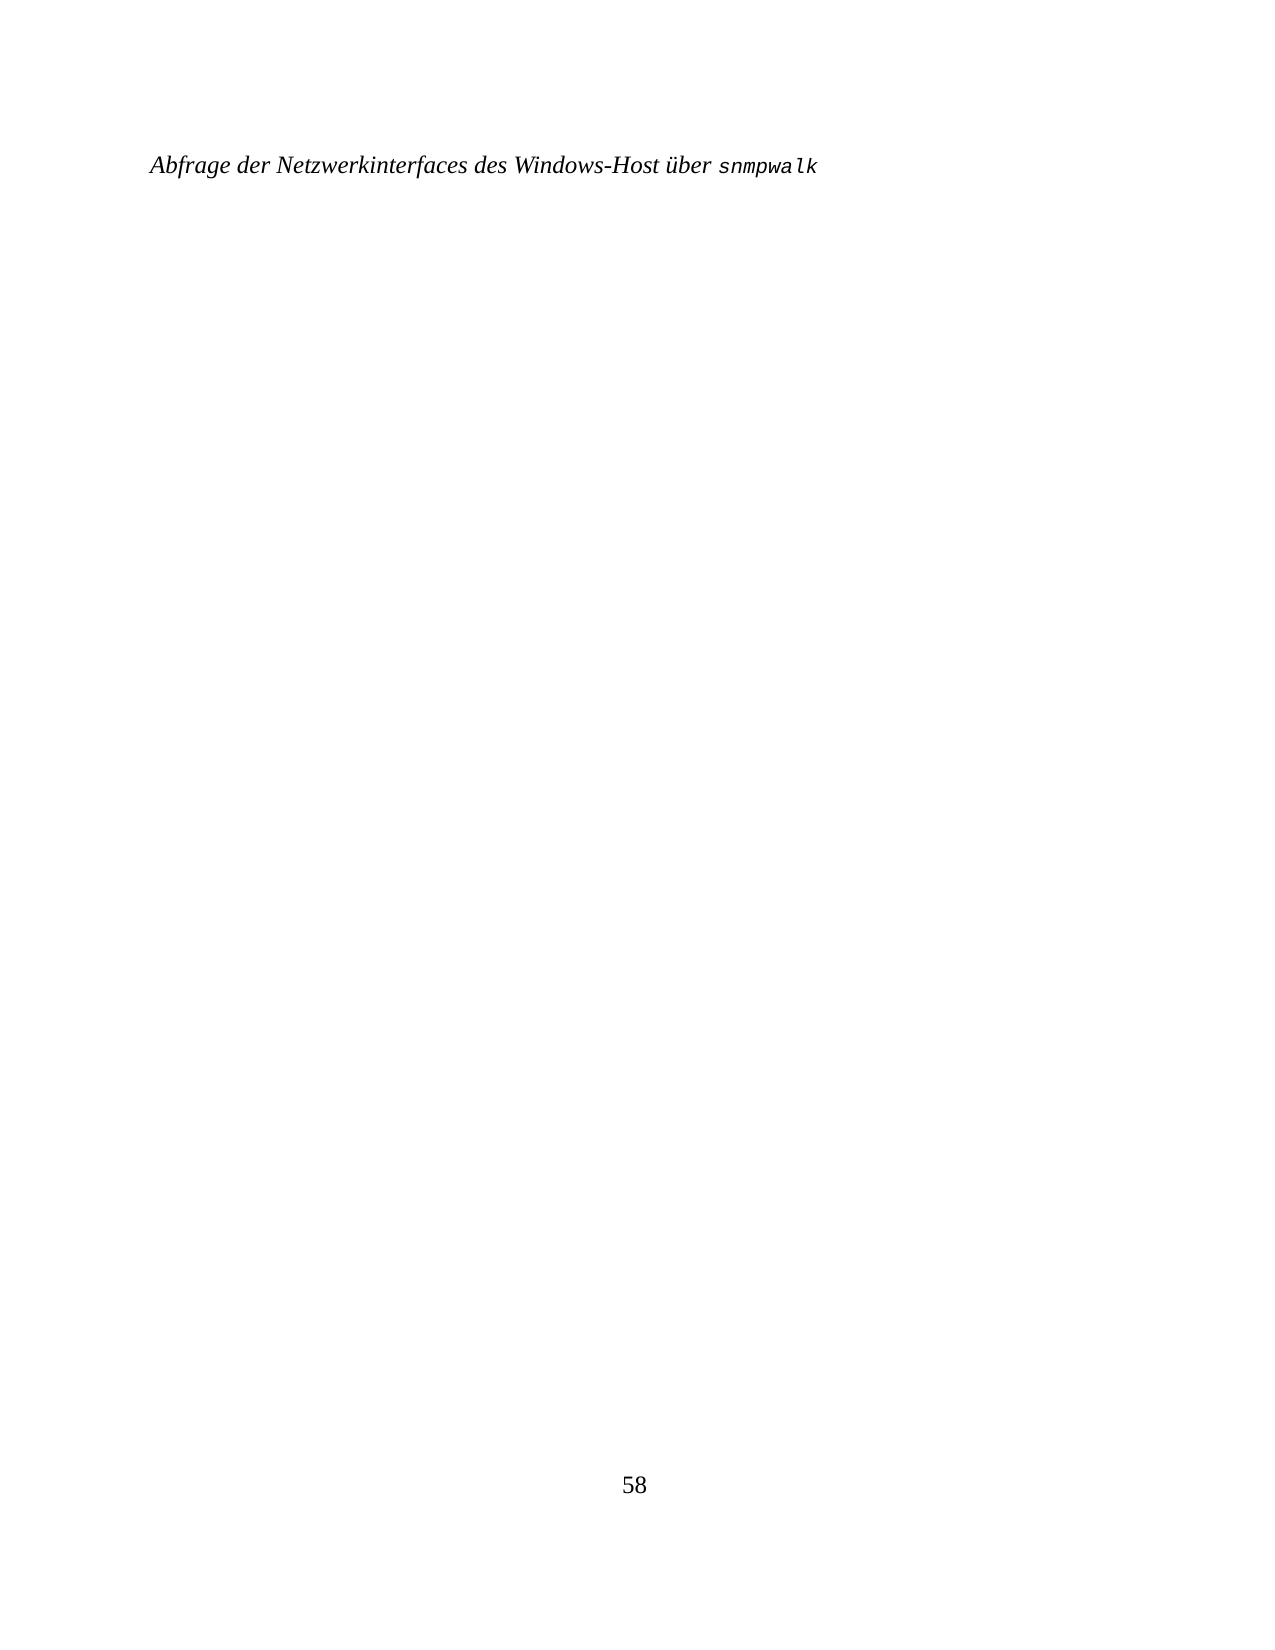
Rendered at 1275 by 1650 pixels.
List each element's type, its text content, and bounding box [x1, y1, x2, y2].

text Abfrage der Netzwerkinterfaces des Windows-Host über snmpwalk [150, 150, 1125, 179]
